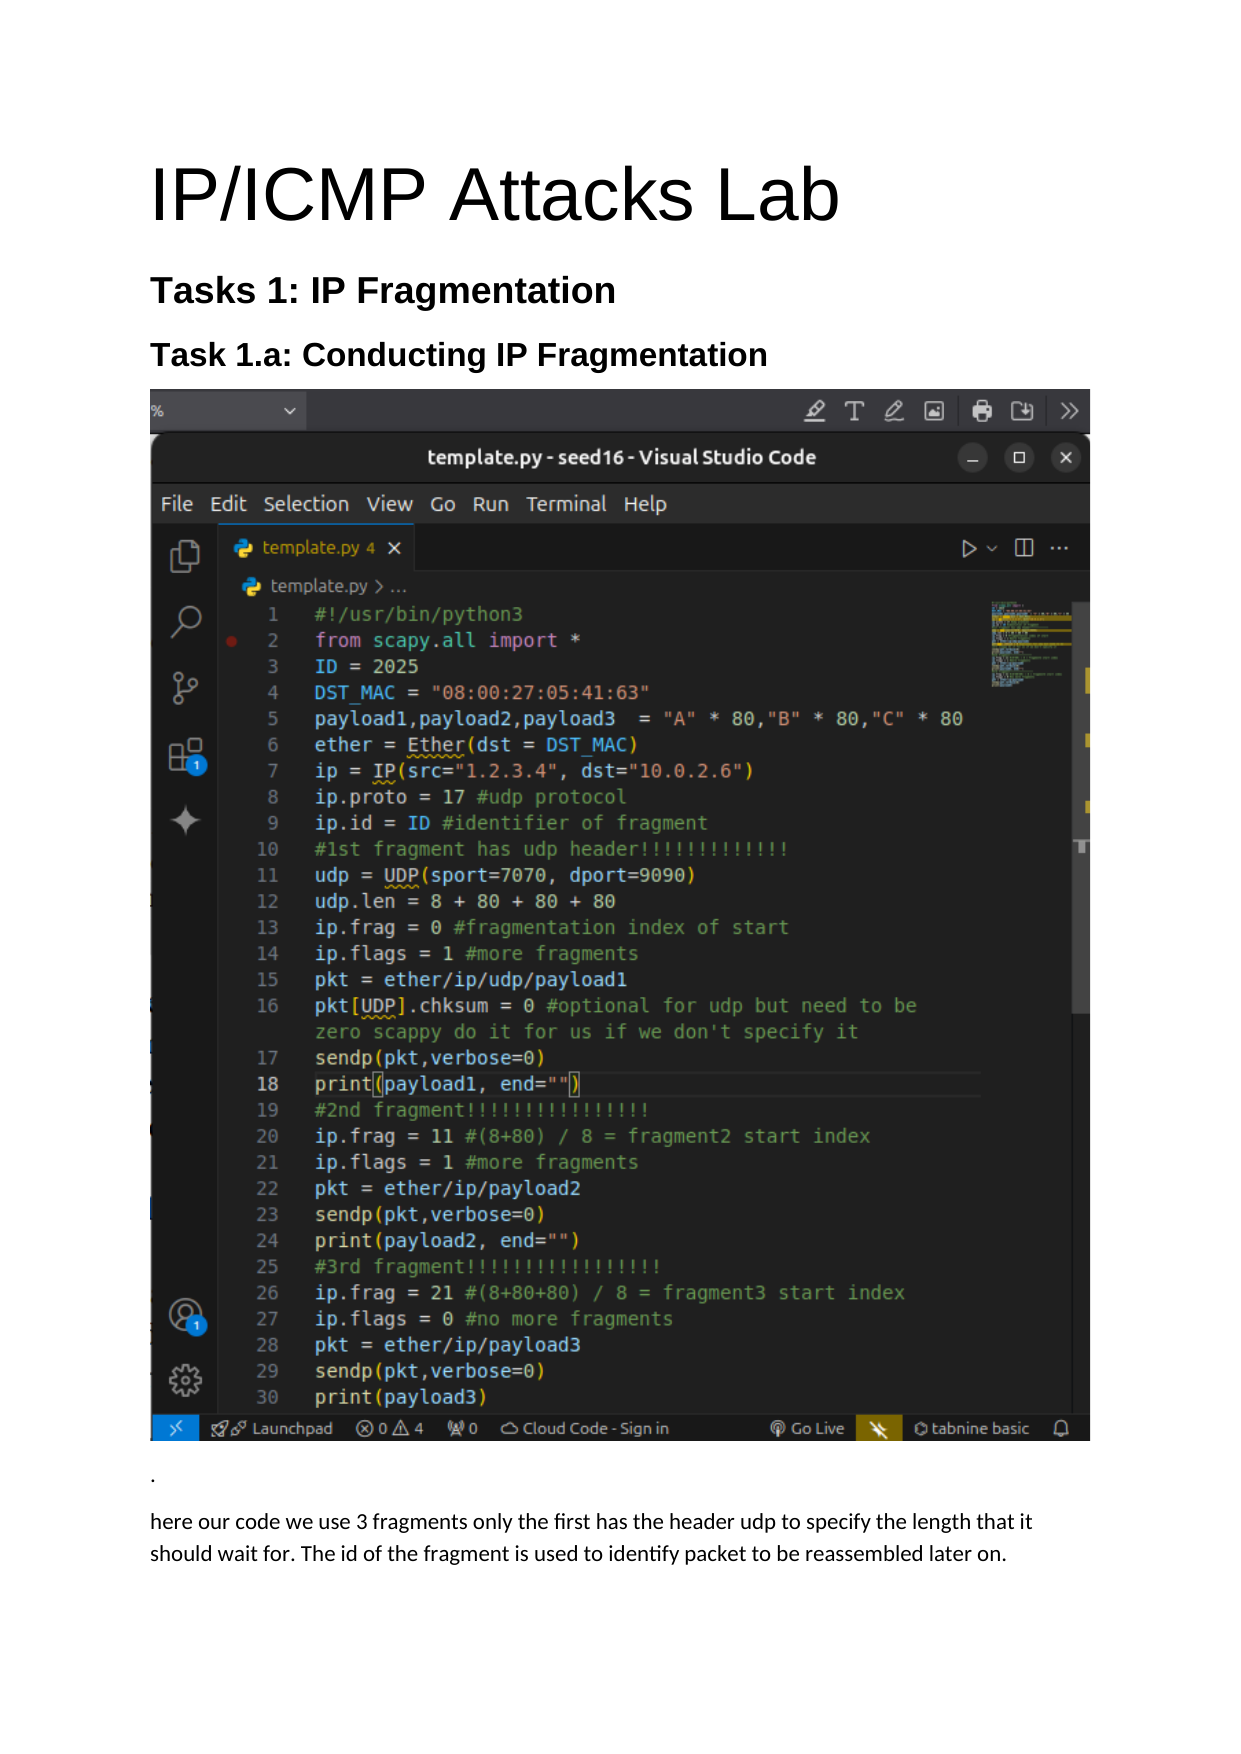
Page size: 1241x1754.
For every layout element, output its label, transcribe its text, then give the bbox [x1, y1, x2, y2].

subtitle Task 1.a: Conducting IP Fragmentation [150, 336, 1090, 374]
subtitle Tasks 1: IP Fragmentation [150, 268, 1090, 311]
text . [150, 1441, 1090, 1488]
text here our code we use 3 fragments only the first has the header udp to specify the length that it should wait for. The id of the fragment is used to identify packet to be reassembled later on. [150, 1507, 1090, 1567]
picture [150, 389, 1091, 1441]
text IP/ICMP Attacks Lab [150, 150, 1090, 236]
